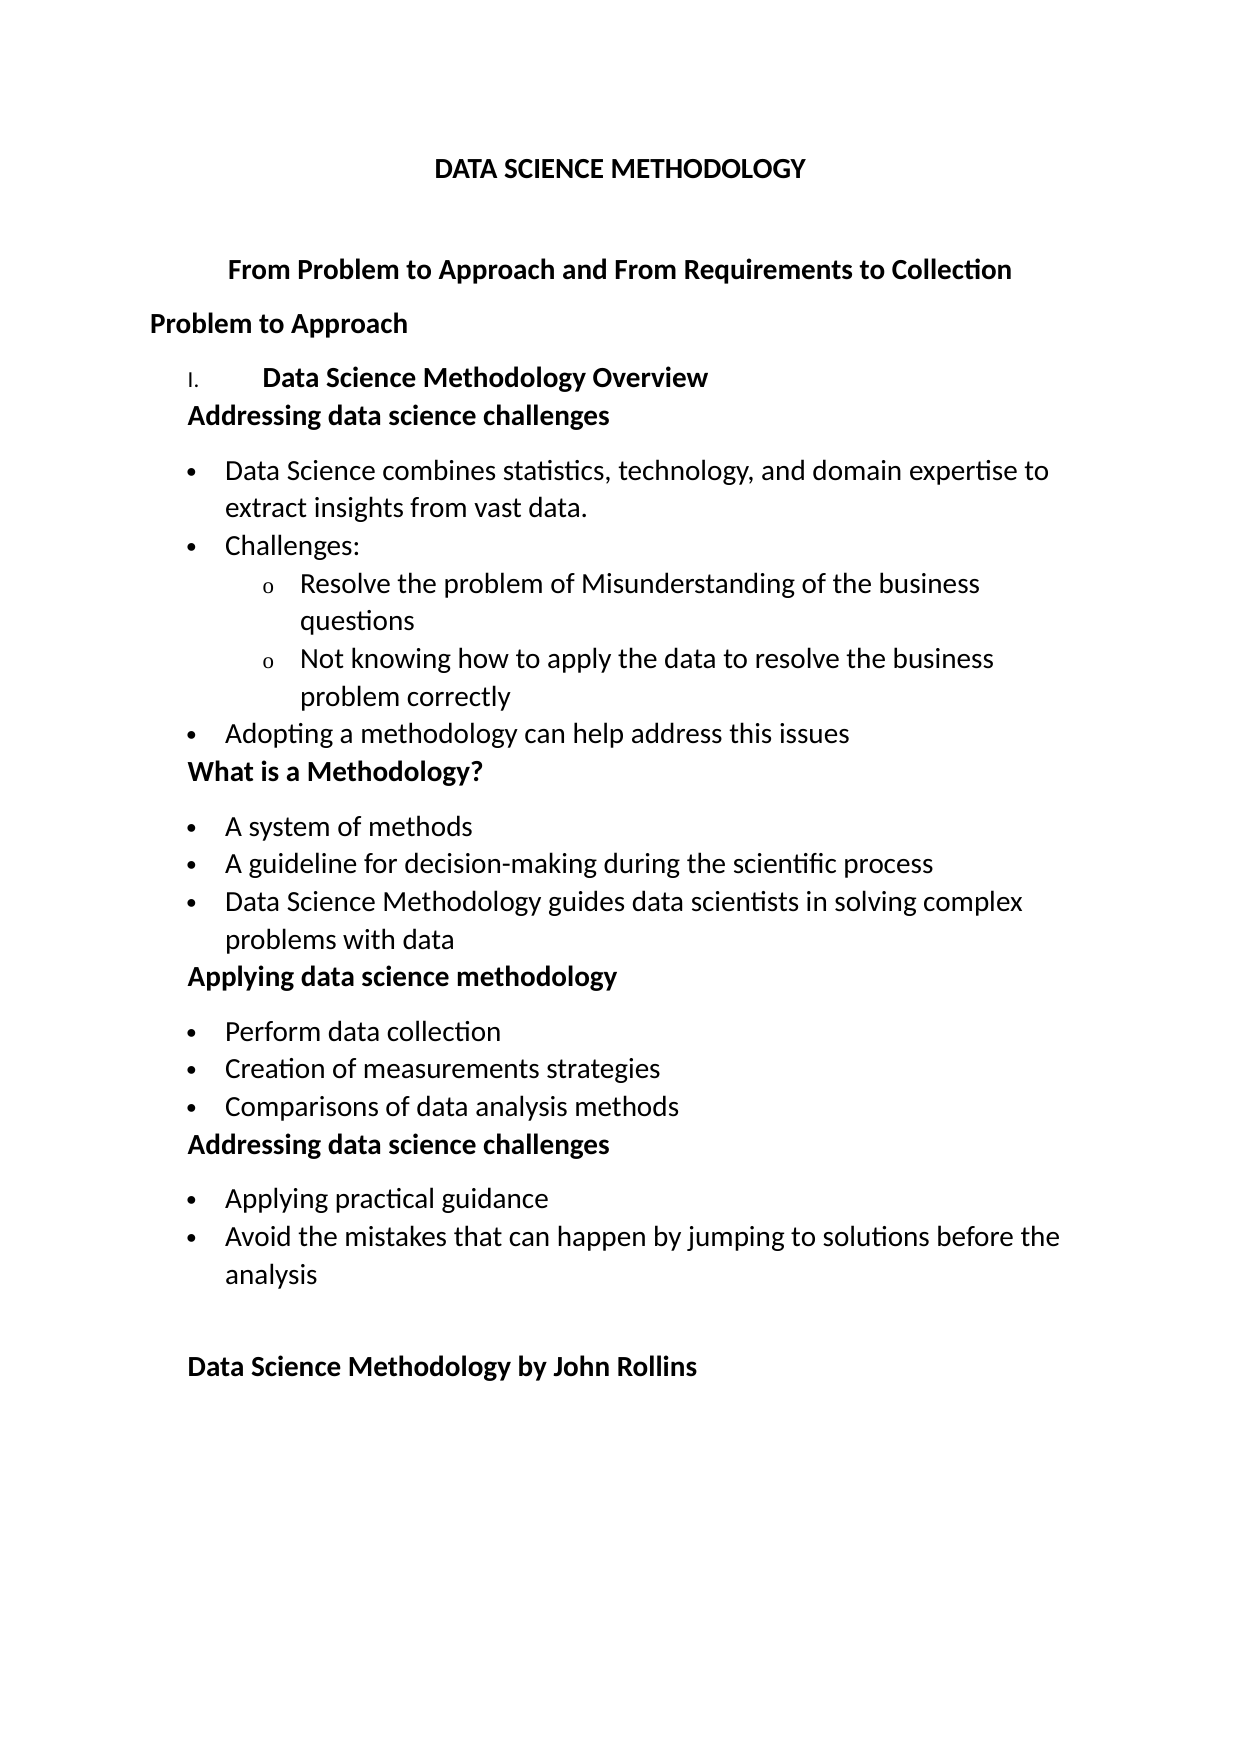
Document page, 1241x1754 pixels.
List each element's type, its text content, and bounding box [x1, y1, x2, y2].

list Challenges: [187, 527, 1090, 563]
list Applying practical guidance [187, 1180, 1090, 1216]
text From Problem to Approach and From Requirements to Collection [150, 251, 1090, 286]
text DATA SCIENCE METHODOLOGY [150, 150, 1090, 186]
text Applying data science methodology [187, 958, 1090, 994]
list Data Science combines statistics, technology, and domain expertise to extract insights from vast data. [187, 452, 1090, 525]
list Resolve the problem of Misunderstanding of the business questions [262, 565, 1090, 638]
text Addressing data science challenges [187, 397, 1090, 433]
list A system of methods [187, 808, 1090, 843]
text Problem to Approach [150, 305, 1090, 341]
list A guideline for decision-making during the scientific process [187, 845, 1090, 881]
list Creation of measurements strategies [187, 1051, 1090, 1086]
list Data Science Methodology guides data scientists in solving complex problems with data [187, 883, 1090, 956]
list Not knowing how to apply the data to resolve the business problem correctly [262, 640, 1090, 713]
list Data Science Methodology Overview [187, 359, 1090, 395]
list Adopting a methodology can help address this issues [187, 716, 1090, 751]
list Perform data collection [187, 1013, 1090, 1048]
text Data Science Methodology by John Rollins [187, 1348, 1090, 1383]
list Comparisons of data analysis methods [187, 1088, 1090, 1124]
text What is a Methodology? [187, 753, 1090, 789]
text Addressing data science challenges [187, 1126, 1090, 1162]
list Avoid the mistakes that can happen by jumping to solutions before the analysis [187, 1218, 1090, 1291]
